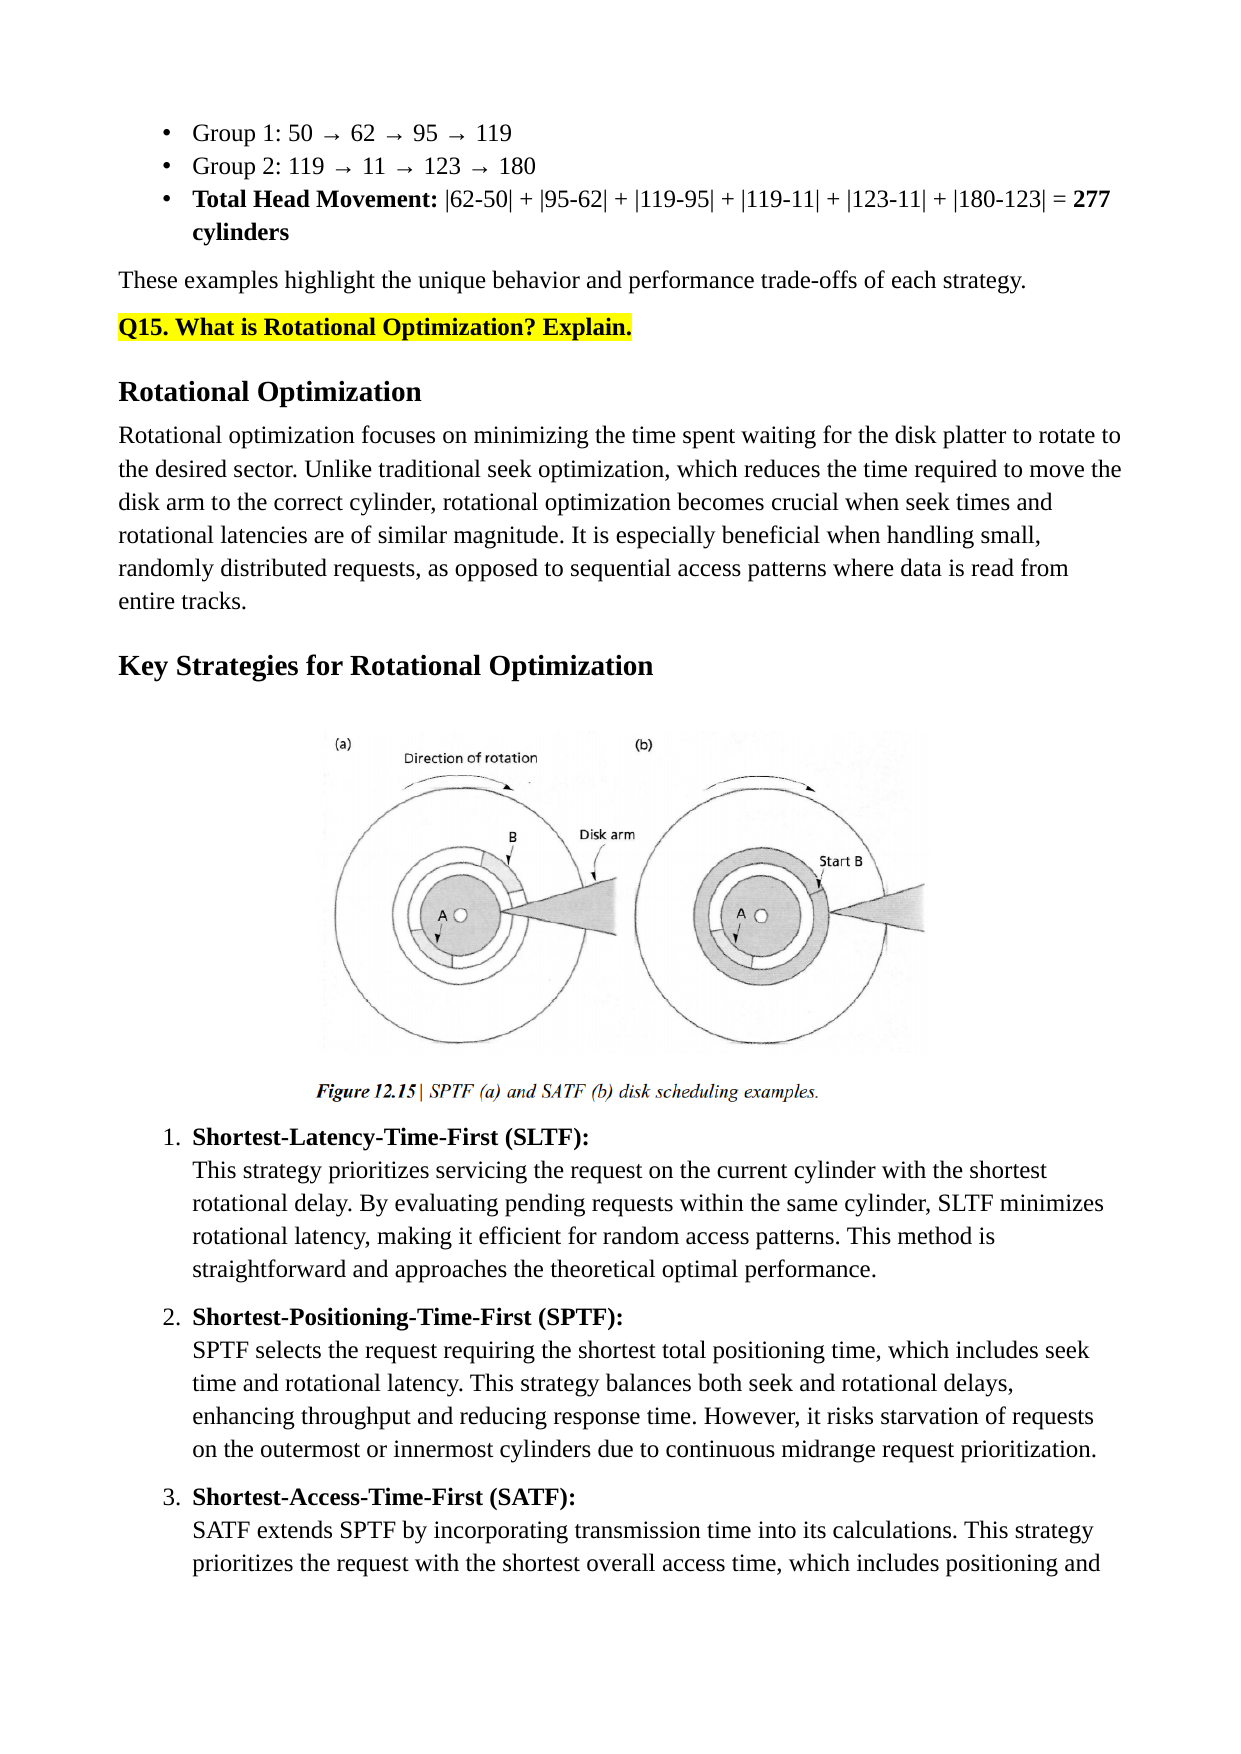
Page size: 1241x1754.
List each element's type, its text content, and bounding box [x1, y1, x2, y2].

list Shortest-Access-Time-First (SATF): SATF extends SPTF by incorporating transmission time into its calculations. This strategy prioritizes the request with the shortest overall access time, which includes positioning and [162, 1482, 1122, 1577]
text Q15. What is Rotational Optimization? Explain. [118, 312, 1122, 341]
list Shortest-Latency-Time-First (SLTF): This strategy prioritizes servicing the request on the current cylinder with the shortest rotational delay. By evaluating pending requests within the same cylinder, SLTF minimizes rotational latency, making it efficient for random access patterns. This method is straightforward and approaches the theoretical optimal performance. [162, 1122, 1122, 1283]
list Group 1: 50 → 62 → 95 → 119 [162, 118, 1122, 147]
text These examples highlight the unique behavior and performance trade-offs of each strategy. [118, 265, 1122, 293]
list Shortest-Positioning-Time-First (SPTF): SPTF selects the request requiring the shortest total positioning time, which includes seek time and rotational latency. This strategy balances both seek and rotational delays, enhancing throughput and reducing response time. However, it risks starvation of requests on the outermost or innermost cylinders due to continuous midrange request prioritization. [162, 1302, 1122, 1463]
list Group 2: 119 → 11 → 123 → 180 [162, 151, 1122, 180]
subtitle Key Strategies for Rotational Optimization [118, 648, 1122, 681]
text Rotational optimization focuses on minimizing the time spent waiting for the disk platter to rotate to the desired sector. Unlike traditional seek optimization, which reduces the time required to move the disk arm to the correct cylinder, rotational optimization becomes crucial when seek times and rotational latencies are of similar magnitude. It is especially beneficial when handling small, randomly distributed requests, as opposed to sequential access patterns where data is read from entire tracks. [118, 421, 1122, 614]
subtitle Rotational Optimization [118, 374, 1122, 408]
list Total Head Movement: |62-50| + |95-62| + |119-95| + |119-11| + |123-11| + |180-123| = 277 cylinders [162, 184, 1122, 246]
picture [274, 712, 959, 1112]
